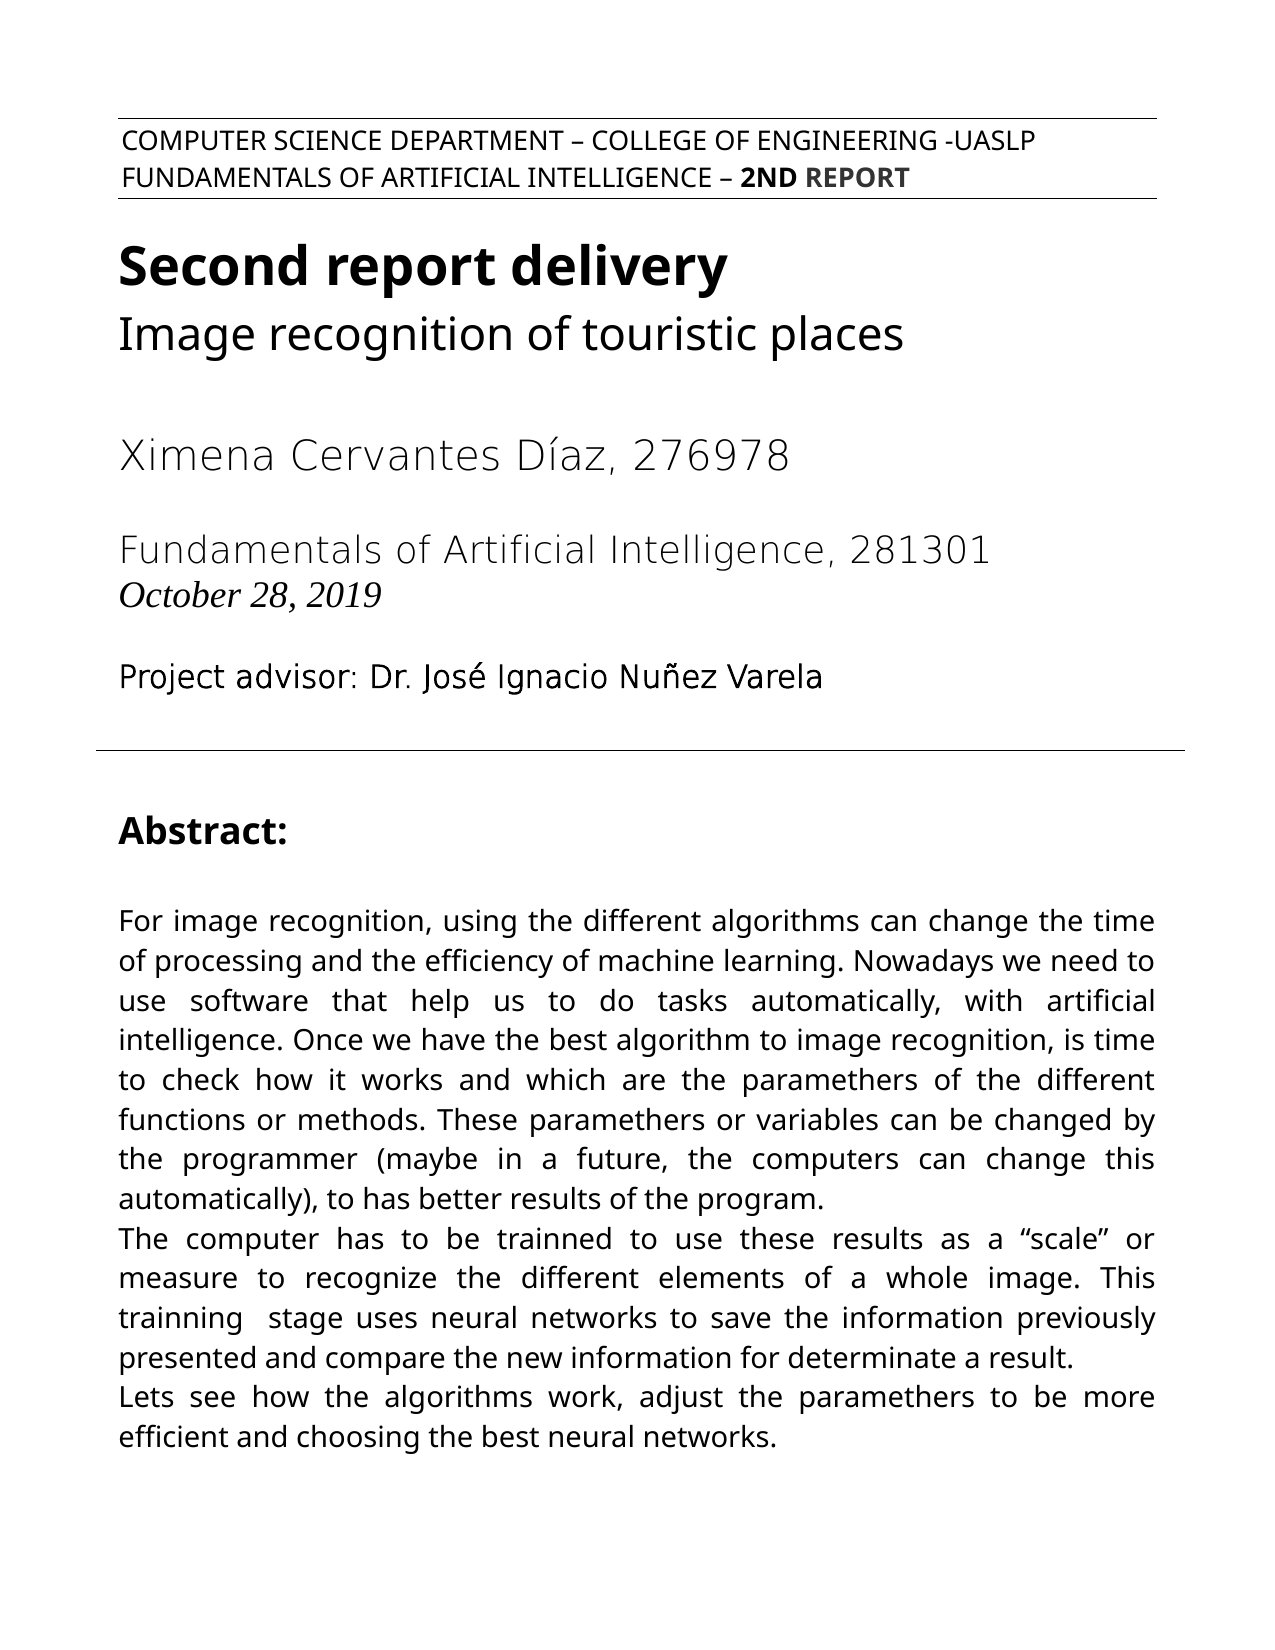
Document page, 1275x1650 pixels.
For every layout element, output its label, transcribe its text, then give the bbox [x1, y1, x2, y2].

text The computer has to be trainned to use these results as a “scale” or measure to recognize the different elements of a whole image. This trainning stage uses neural networks to save the information previously presented and compare the new information for determinate a result. [118, 1218, 1157, 1377]
text Project advisor: Dr. José Ignacio Nuñez Varela [118, 659, 1157, 695]
text Abstract: [118, 804, 1157, 855]
text Second report delivery [118, 227, 1157, 301]
text Fundamentals of Artificial Intelligence, 281301 [118, 529, 1157, 572]
text Image recognition of touristic places [118, 301, 1157, 363]
text For image recognition, using the different algorithms can change the time of processing and the efficiency of machine learning. Nowadays we need to use software that help us to do tasks automatically, with artificial intelligence. Once we have the best algorithm to image recognition, is time to check how it works and which are the paramethers of the different functions or methods. These paramethers or variables can be changed by the programmer (maybe in a future, the computers can change this automatically), to has better results of the program. [118, 901, 1157, 1218]
text October 28, 2019 [118, 572, 1157, 616]
text Ximena Cervantes Díaz, 276978 [118, 432, 1157, 480]
text Lets see how the algorithms work, adjust the paramethers to be more efficient and choosing the best neural networks. [118, 1377, 1157, 1456]
